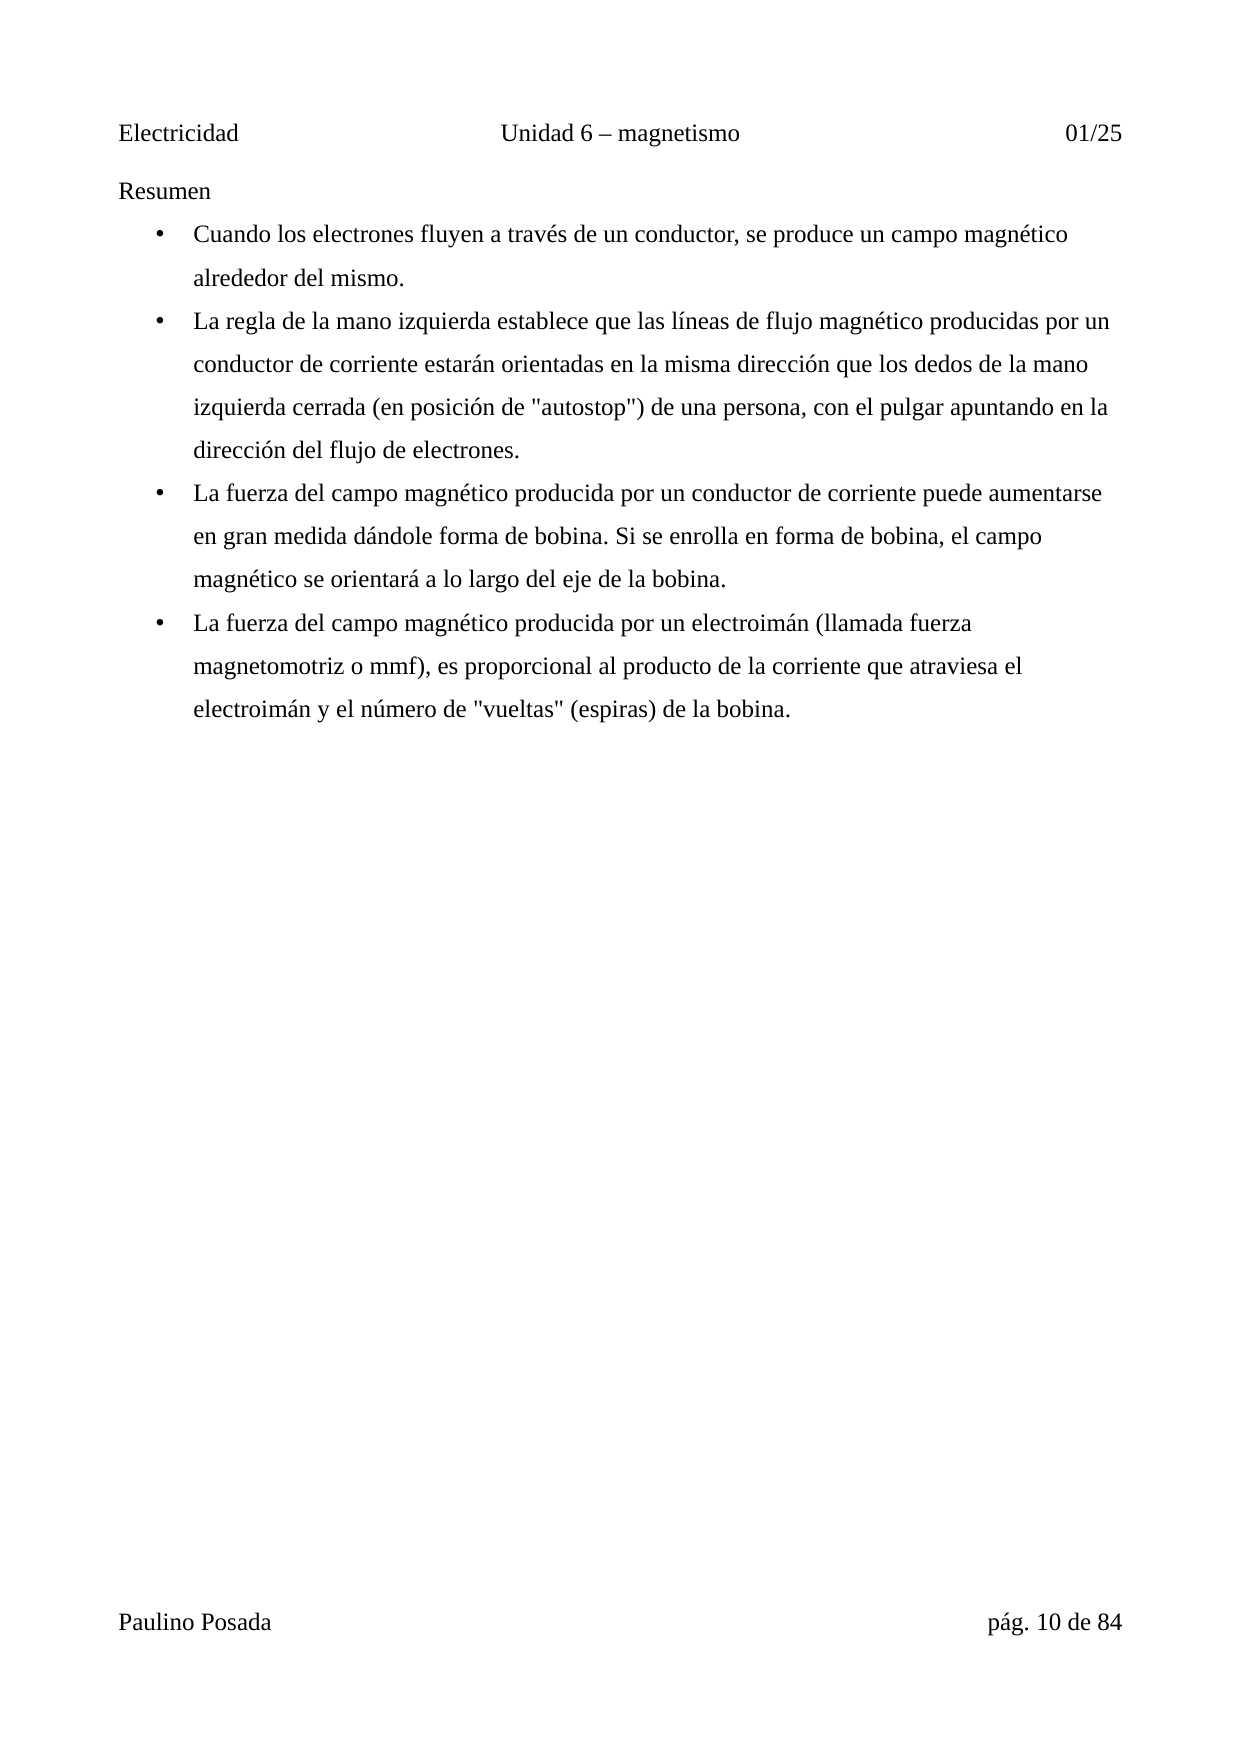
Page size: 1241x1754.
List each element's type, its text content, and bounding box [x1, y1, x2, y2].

list Cuando los electrones fluyen a través de un conductor, se produce un campo magnético alrededor del mismo. [156, 219, 1122, 291]
list La fuerza del campo magnético producida por un conductor de corriente puede aumentarse en gran medida dándole forma de bobina. Si se enrolla en forma de bobina, el campo magnético se orientará a lo largo del eje de la bobina. [156, 478, 1122, 593]
list La fuerza del campo magnético producida por un electroimán (llamada fuerza magnetomotriz o mmf), es proporcional al producto de la corriente que atraviesa el electroimán y el número de "vueltas" (espiras) de la bobina. [156, 608, 1122, 723]
list La regla de la mano izquierda establece que las líneas de flujo magnético producidas por un conductor de corriente estarán orientadas en la misma dirección que los dedos de la mano izquierda cerrada (en posición de "autostop") de una persona, con el pulgar apuntando en la dirección del flujo de electrones. [156, 306, 1122, 464]
text Resumen [118, 176, 1122, 205]
